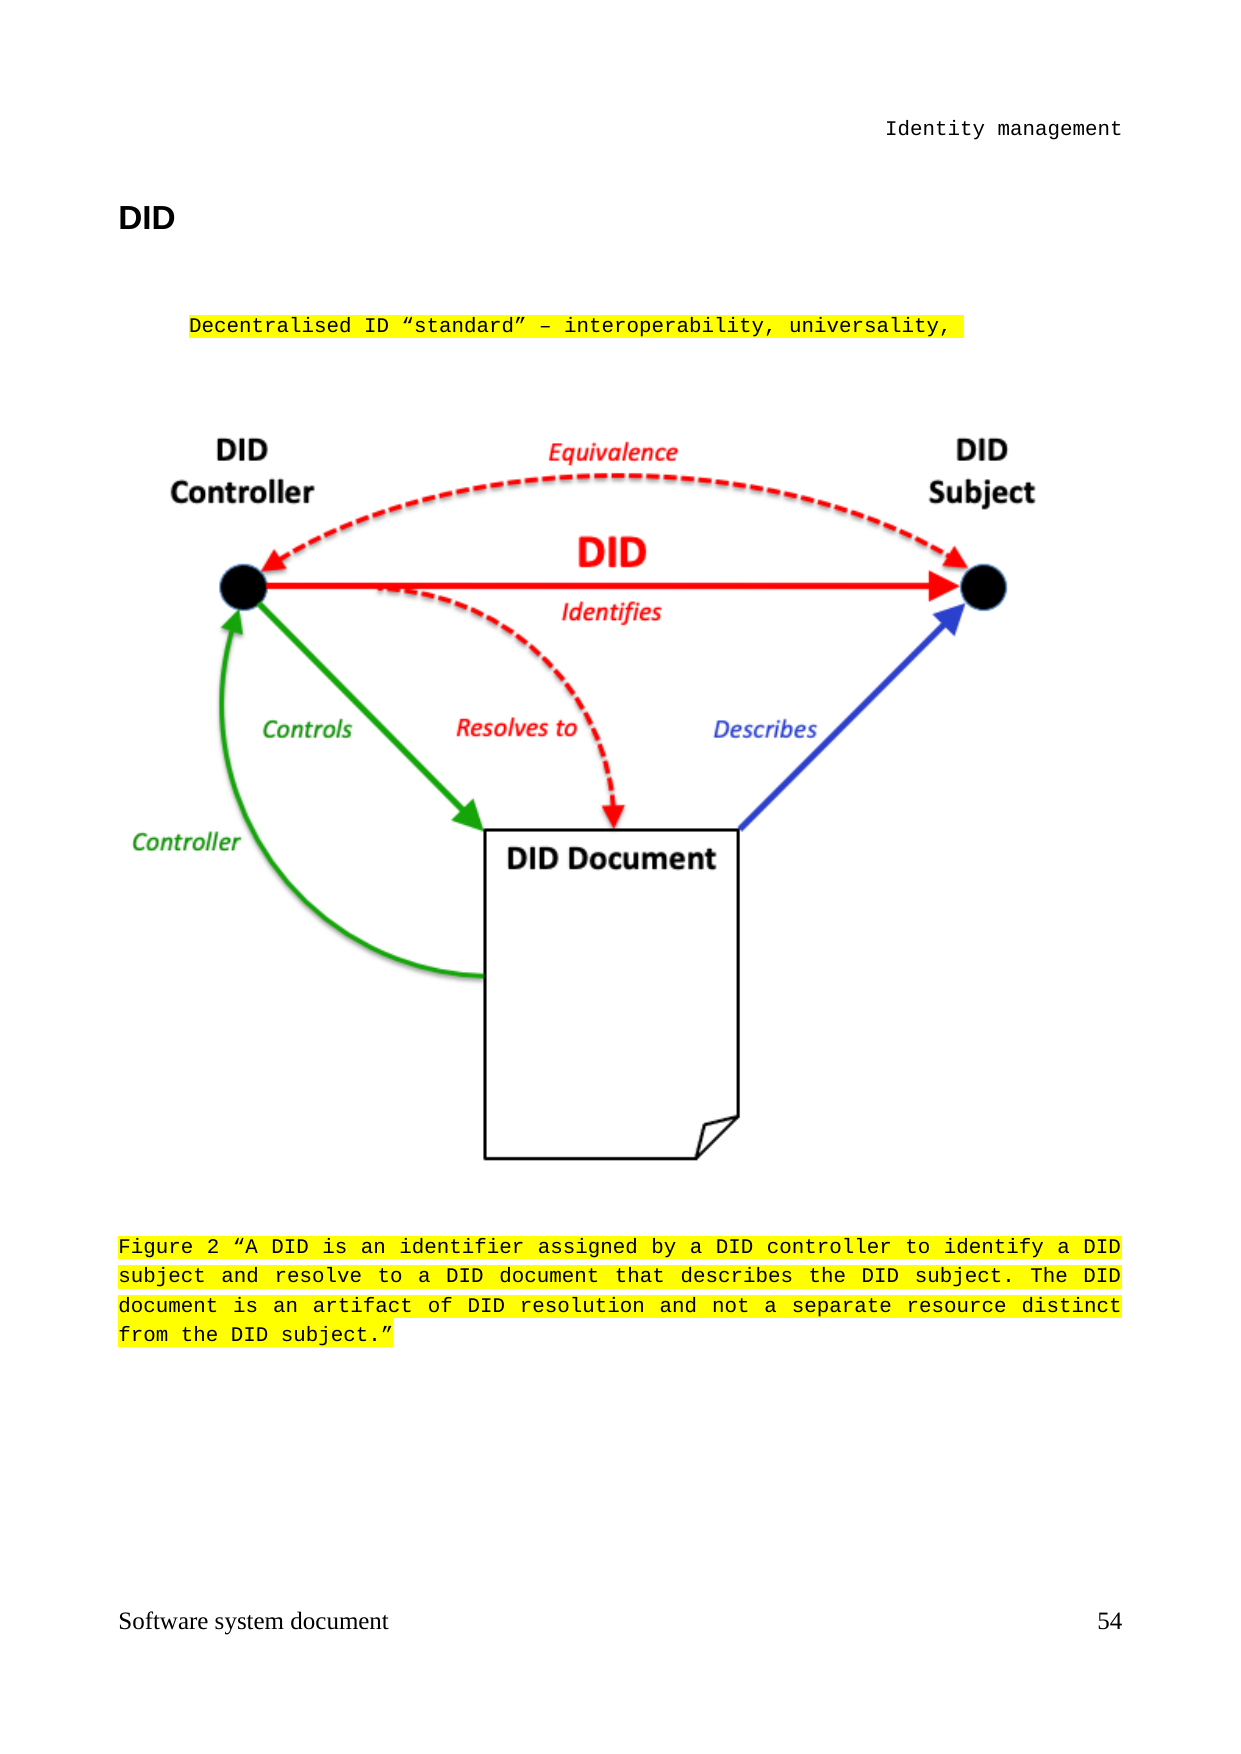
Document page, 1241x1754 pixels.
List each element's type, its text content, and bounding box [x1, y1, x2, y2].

subtitle DID [118, 198, 1122, 236]
picture [118, 415, 1087, 1173]
text Figure 2 “A DID is an identifier assigned by a DID controller to identify a DID subject and resolve to a DID document that describes the DID subject. The DID document is an artifact of DID resolution and not a separate resource distinct from the DID subject.” [118, 1229, 1122, 1347]
text Decentralised ID “standard” – interoperability, universality, [118, 309, 1122, 338]
